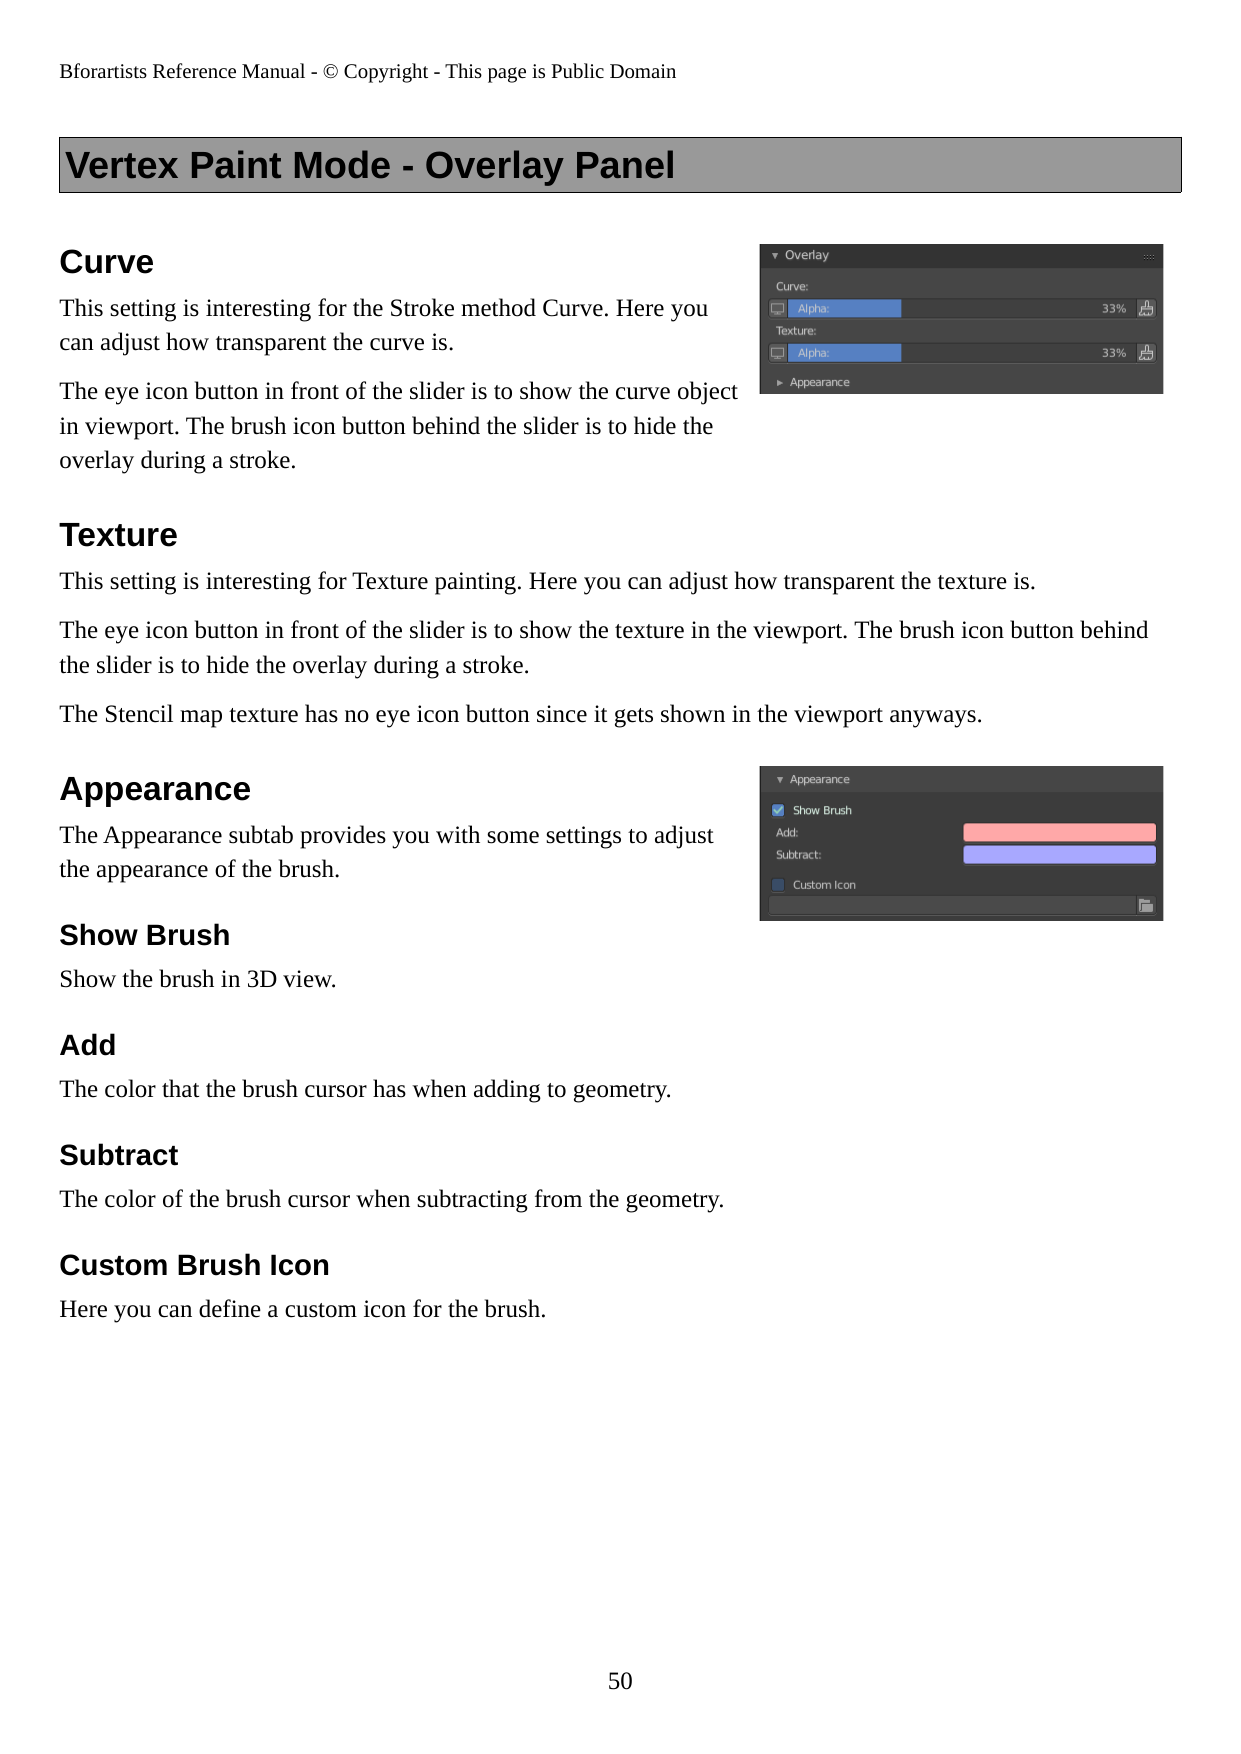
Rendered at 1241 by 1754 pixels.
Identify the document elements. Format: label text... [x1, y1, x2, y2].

text The eye icon button in front of the slider is to show the texture in the viewport. The brush icon button behind the slider is to hide the overlay during a stroke. [59, 615, 1181, 678]
subtitle Texture [59, 515, 1181, 554]
text Show the brush in 3D view. [59, 964, 1181, 993]
subtitle Show Brush [59, 918, 1181, 952]
subtitle Appearance [59, 769, 759, 807]
text The Appearance subtab provides you with some settings to adjust the appearance of the brush. [59, 820, 759, 883]
text The color of the brush cursor when subtracting from the geometry. [59, 1184, 1181, 1213]
text Here you can define a custom icon for the brush. [59, 1294, 1181, 1323]
subtitle Subtract [59, 1138, 1181, 1172]
text The Stencil map texture has no eye icon button since it gets shown in the viewport anyways. [59, 699, 1181, 728]
subtitle Add [59, 1028, 1181, 1062]
picture [759, 766, 1164, 921]
table_header Vertex Paint Mode - Overlay Panel [60, 138, 1181, 192]
subtitle Curve [59, 242, 1181, 280]
text The color that the brush cursor has when adding to geometry. [59, 1074, 1181, 1103]
subtitle Custom Brush Icon [59, 1248, 1181, 1281]
subtitle [1164, 769, 1181, 807]
text This setting is interesting for the Stroke method Curve. Here you can adjust how transparent the curve is. [59, 293, 759, 356]
picture [759, 244, 1164, 394]
text The eye icon button in front of the slider is to show the curve object in viewport. The brush icon button behind the slider is to hide the overlay during a stroke. [59, 376, 1181, 474]
text This setting is interesting for Texture painting. Here you can adjust how transparent the texture is. [59, 566, 1181, 595]
